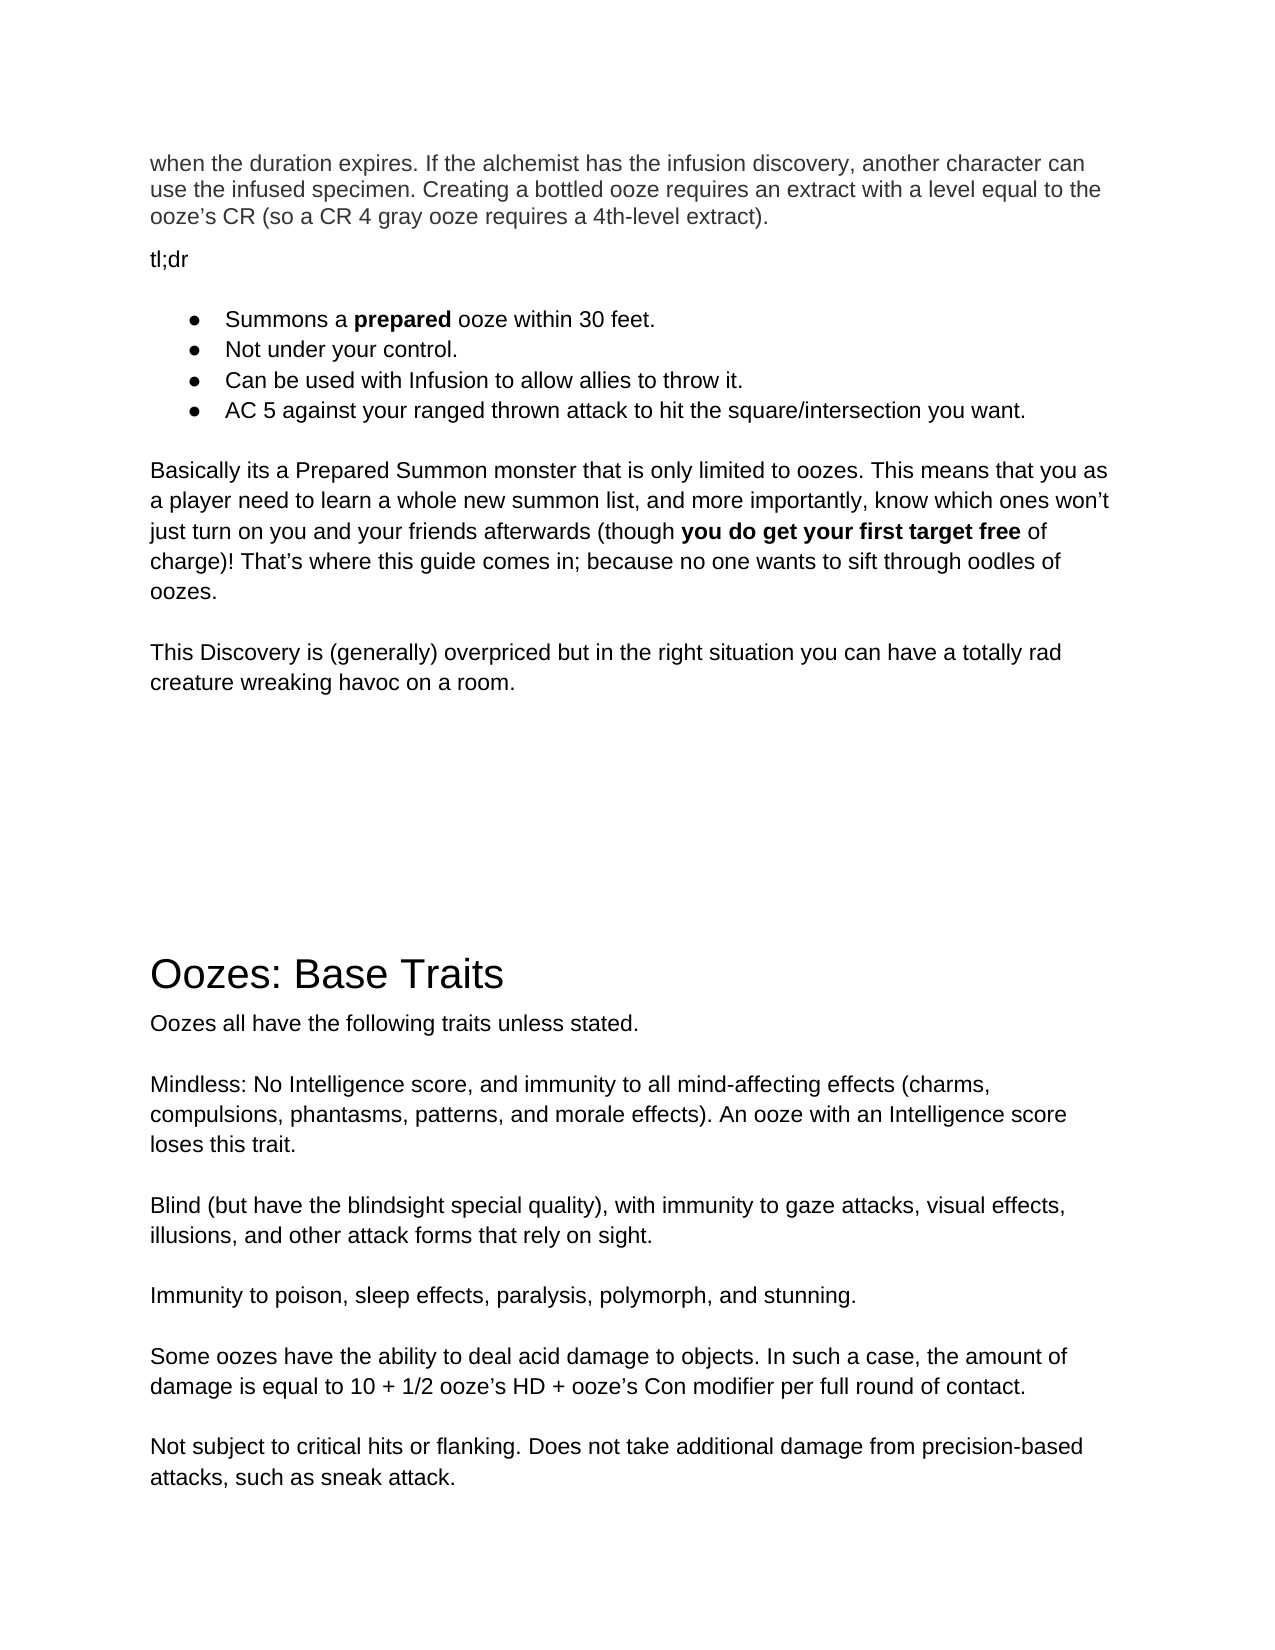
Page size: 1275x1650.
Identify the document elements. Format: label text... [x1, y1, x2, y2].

text Not subject to critical hits or flanking. Does not take additional damage from precision-based attacks, such as sneak attack. [150, 1433, 1125, 1490]
list Summons a prepared ooze within 30 feet. [187, 306, 1125, 332]
text Blind (but have the blindsight special quality), with immunity to gaze attacks, visual effects, illusions, and other attack forms that rely on sight. [150, 1192, 1125, 1248]
text Oozes all have the following traits unless stated. [150, 1010, 1125, 1037]
text Immunity to poison, sleep effects, paralysis, polymorph, and stunning. [150, 1282, 1125, 1308]
list Can be used with Infusion to allow allies to throw it. [187, 367, 1125, 393]
list Not under your control. [187, 336, 1125, 363]
text Basically its a Prepared Summon monster that is only limited to oozes. This means that you as a player need to learn a whole new summon list, and more importantly, know which ones won’t just turn on you and your friends afterwards (though you do get your first target free of charge)! That’s where this guide comes in; because no one wants to sift through oodles of oozes. [150, 457, 1125, 604]
text when the duration expires. If the alchemist has the infusion discovery, another character can use the infused specimen. Creating a bottled ooze requires an extract with a level equal to the ooze’s CR (so a CR 4 gray ooze requires a 4th-level extract). [150, 150, 1125, 229]
subtitle Oozes: Base Traits [150, 950, 1125, 998]
text tl;dr [150, 246, 1125, 272]
text Mindless: No Intelligence score, and immunity to all mind-affecting effects (charms, compulsions, phantasms, patterns, and morale effects). An ooze with an Intelligence score loses this trait. [150, 1071, 1125, 1157]
text Some oozes have the ability to deal acid damage to objects. In such a case, the amount of damage is equal to 10 + 1/2 ooze’s HD + ooze’s Con modifier per full round of contact. [150, 1343, 1125, 1399]
text This Discovery is (generally) overpriced but in the right situation you can have a totally rad creature wreaking havoc on a room. [150, 638, 1125, 695]
list AC 5 against your ranged thrown attack to hit the square/intersection you want. [187, 397, 1125, 423]
